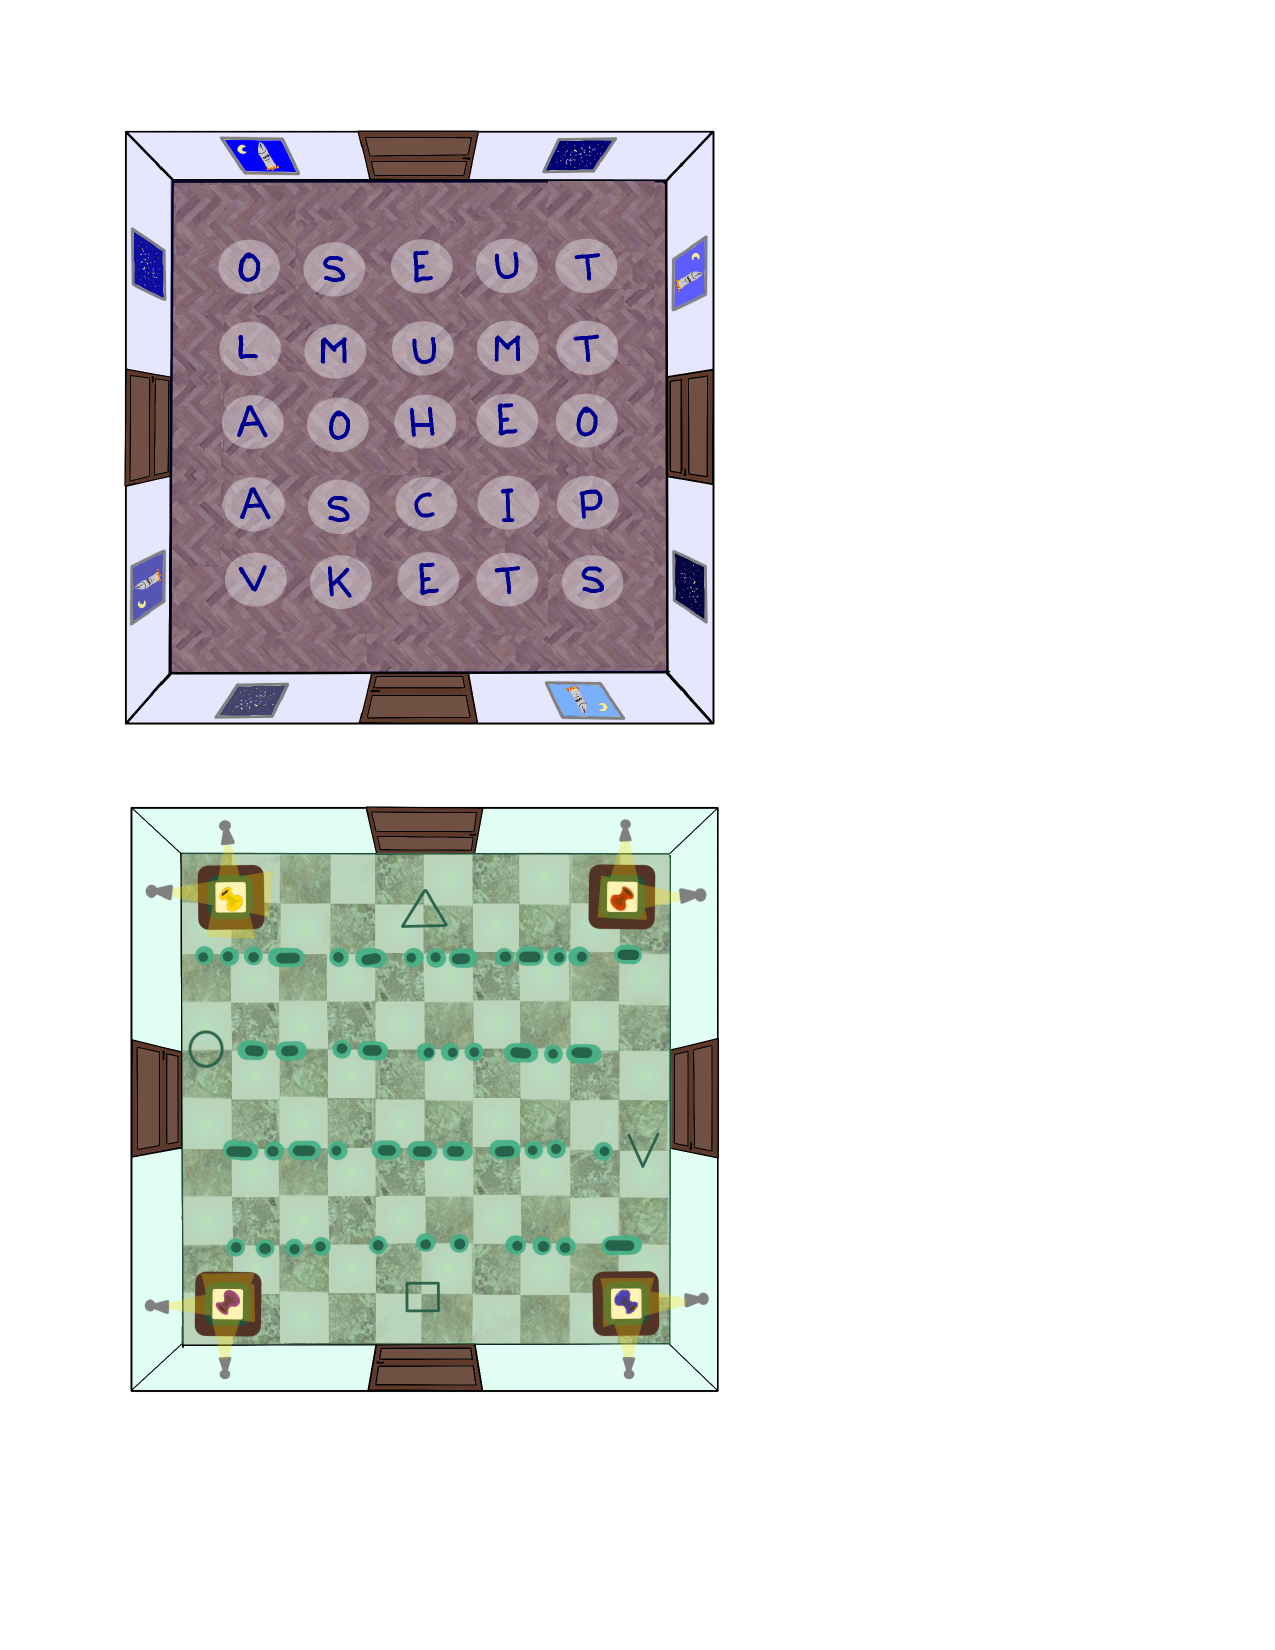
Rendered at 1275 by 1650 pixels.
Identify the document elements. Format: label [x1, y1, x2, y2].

picture [121, 125, 722, 734]
picture [122, 797, 723, 1400]
